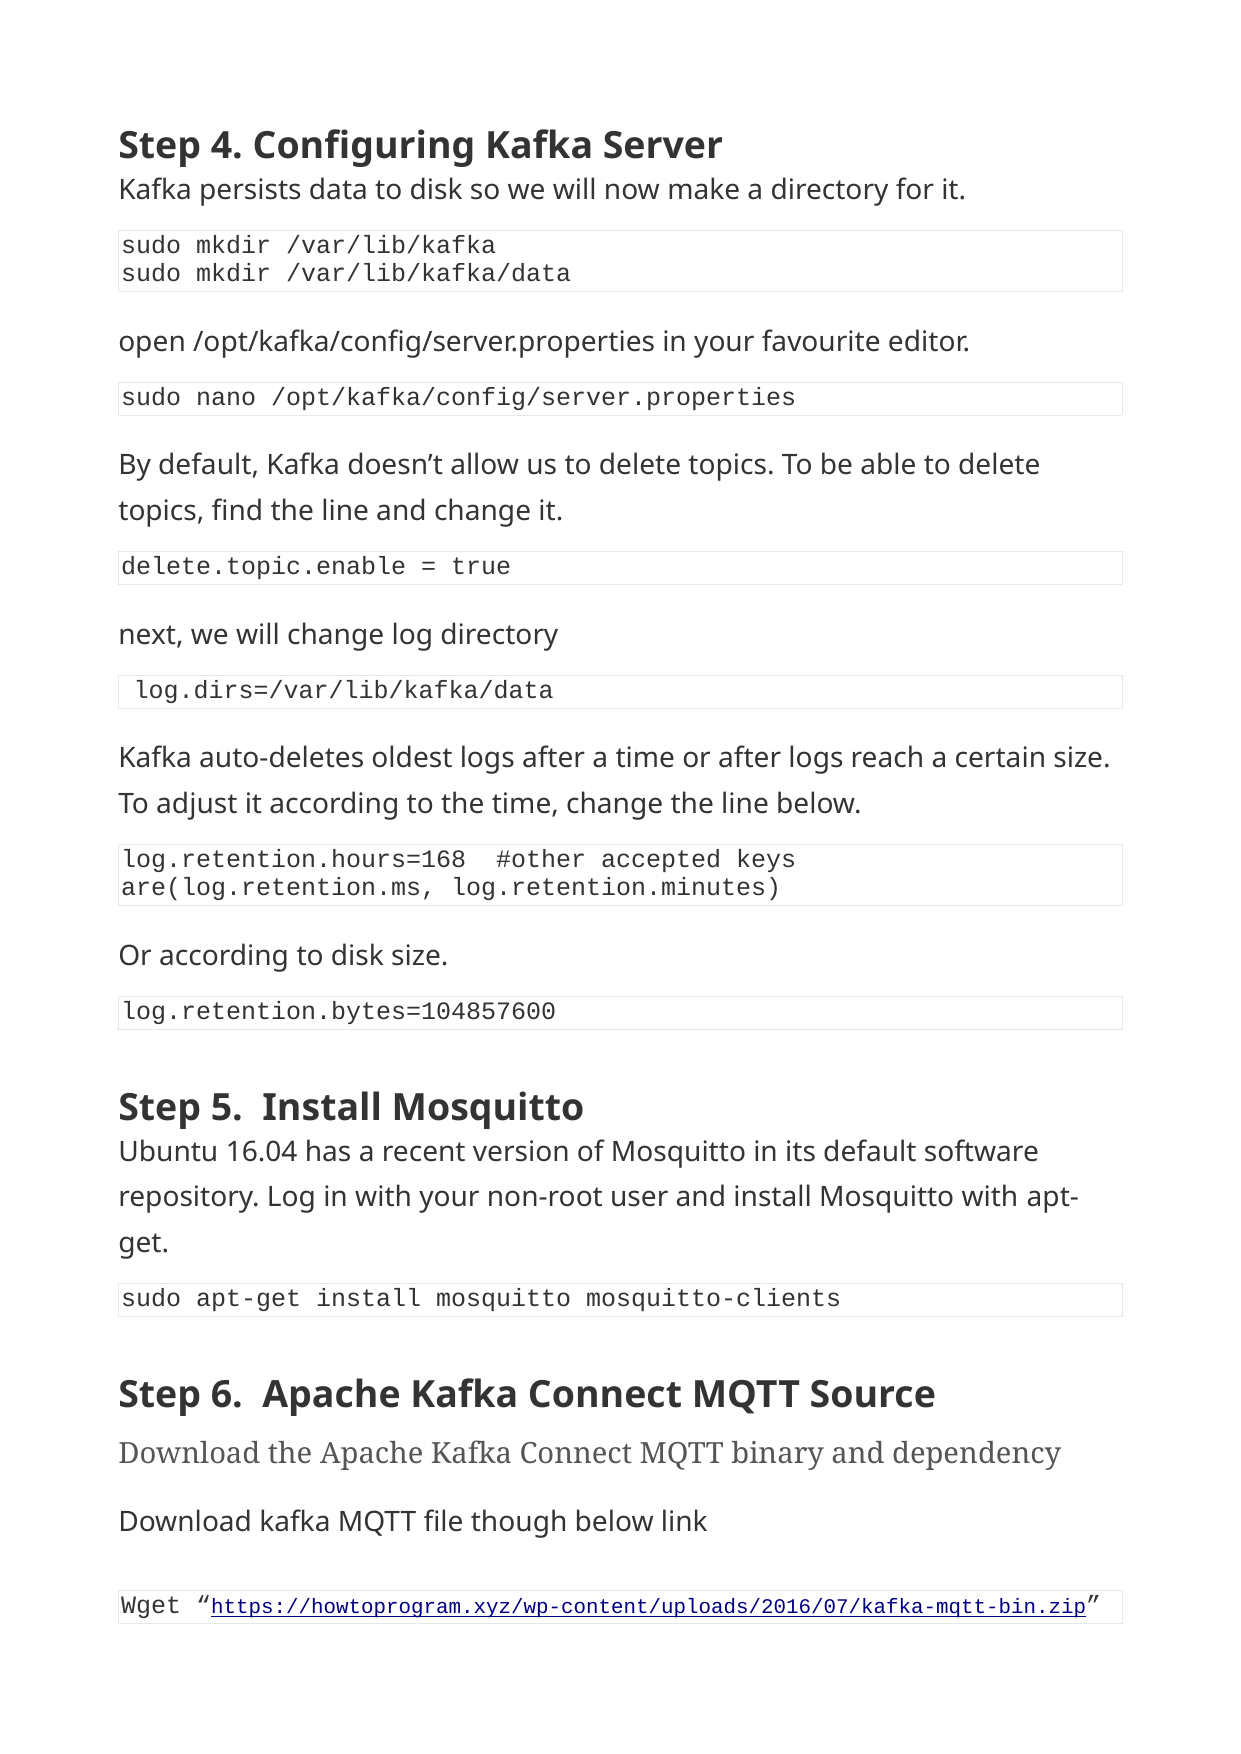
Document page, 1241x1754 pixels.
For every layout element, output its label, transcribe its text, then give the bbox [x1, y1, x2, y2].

text log.dirs=/var/lib/kafka/data [119, 676, 1122, 708]
text next, we will change log directory [118, 614, 1122, 652]
subtitle Step 6. Apache Kafka Connect MQTT Source [118, 1367, 1122, 1418]
subtitle Step 4. Configuring Kafka Server [118, 118, 1122, 169]
text Download kafka MQTT file though below link [118, 1501, 1122, 1539]
text Ubuntu 16.04 has a recent version of Mosquitto in its default software repository. Log in with your non-root user and install Mosquitto with apt-get. [118, 1131, 1122, 1261]
text sudo nano /opt/kafka/config/server.properties [119, 383, 1122, 415]
text Kafka persists data to disk so we will now make a directory for it. [118, 169, 1122, 207]
text sudo mkdir /var/lib/kafka/data [119, 258, 1122, 291]
text log.retention.hours=168 #other accepted keys are(log.retention.ms, log.retention.minutes) [119, 845, 1122, 905]
text Wget “https://howtoprogram.xyz/wp-content/uploads/2016/07/kafka-mqtt-bin.zip” [119, 1591, 1122, 1623]
text Kafka auto-deletes oldest logs after a time or after logs reach a certain size. To adjust it according to the time, change the line below. [118, 738, 1122, 822]
text Or according to disk size. [118, 935, 1122, 974]
text sudo mkdir /var/lib/kafka [119, 231, 1122, 258]
text open /opt/kafka/config/server.properties in your favourite editor. [118, 321, 1122, 359]
text log.retention.bytes=104857600 [119, 997, 1122, 1029]
subtitle Download the Apache Kafka Connect MQTT binary and dependency [118, 1433, 1122, 1472]
subtitle Step 5. Install Mosquitto [118, 1080, 1122, 1131]
text sudo apt-get install mosquitto mosquitto-clients [119, 1284, 1122, 1316]
text By default, Kafka doesn’t allow us to delete topics. To be able to delete topics, find the line and change it. [118, 444, 1122, 529]
text delete.topic.enable = true [119, 552, 1122, 584]
